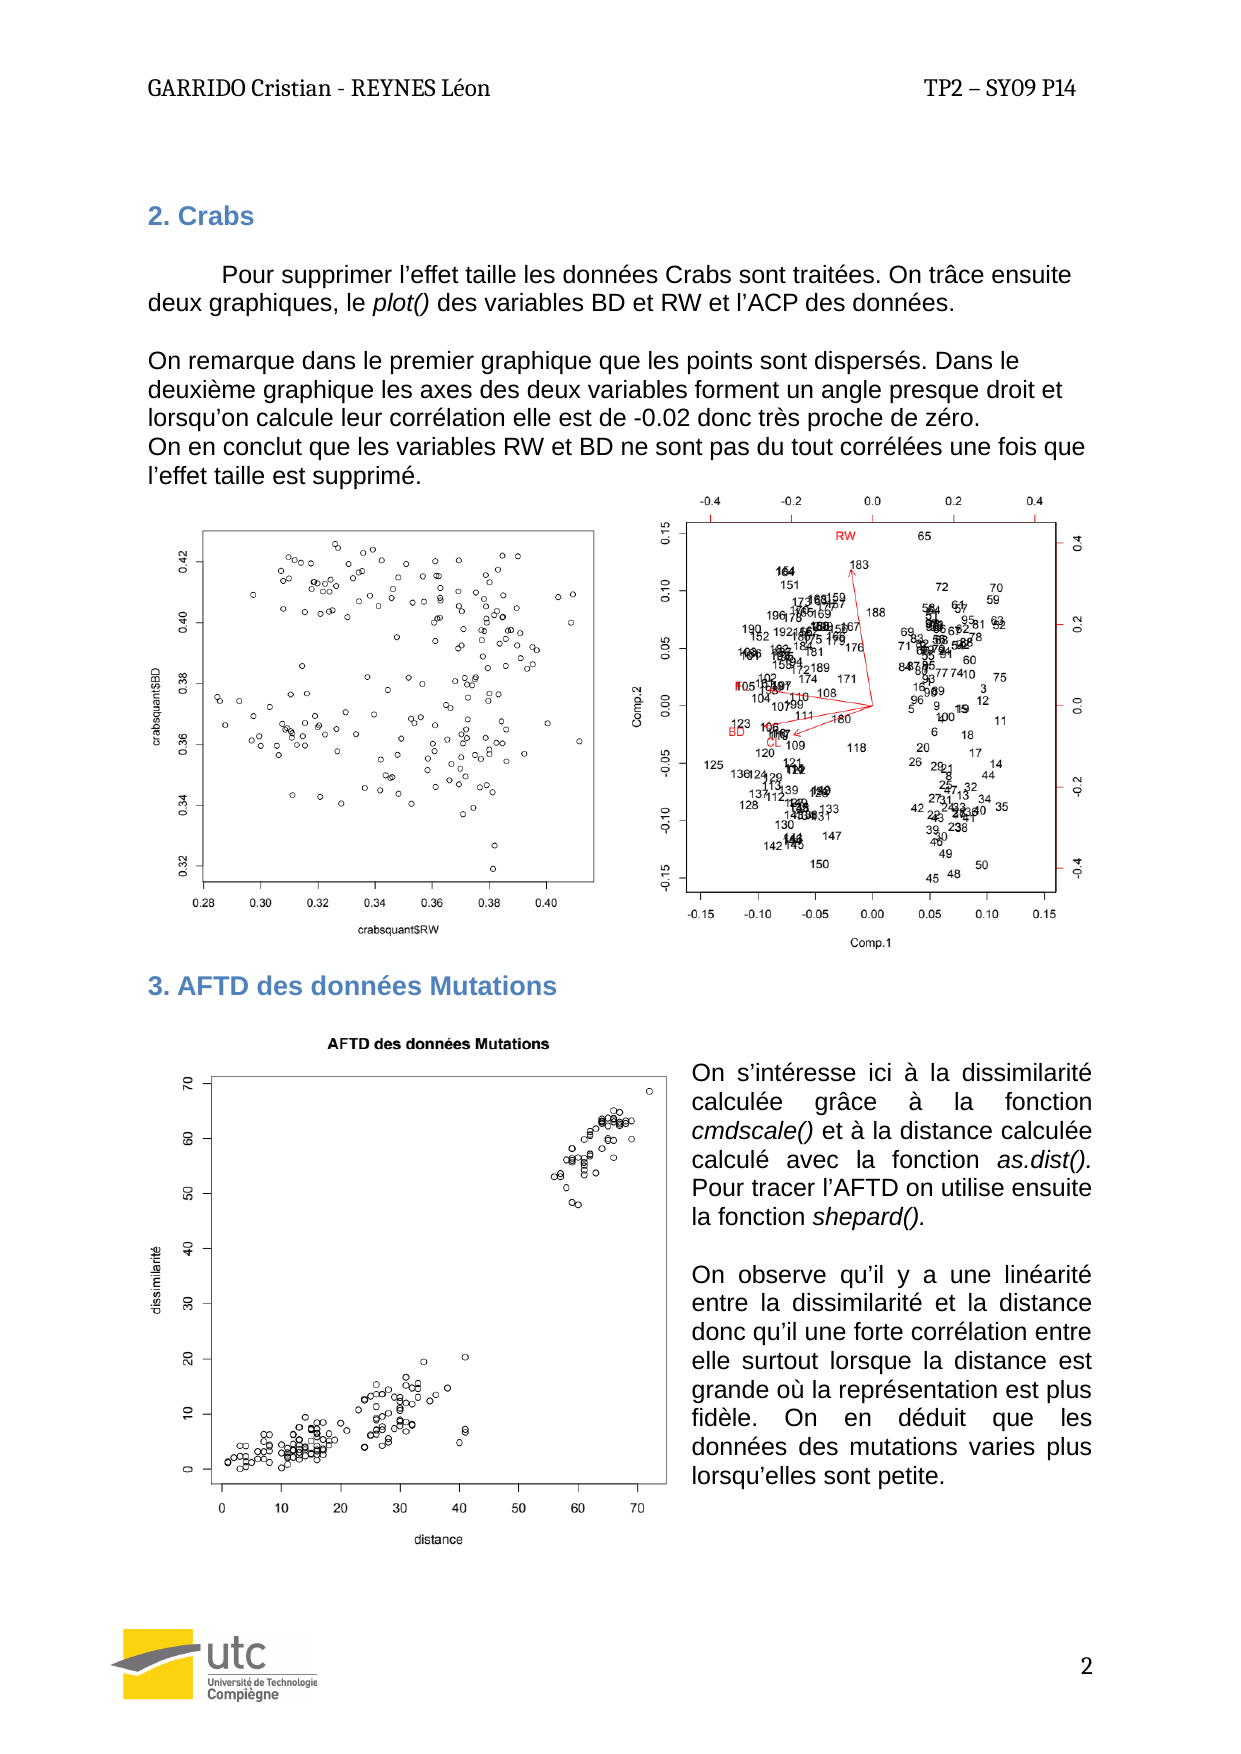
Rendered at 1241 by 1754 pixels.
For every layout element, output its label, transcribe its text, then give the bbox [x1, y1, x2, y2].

text Pour supprimer l’effet taille les données Crabs sont traitées. On trâce ensuite deux graphiques, le plot() des variables BD et RW et l’ACP des données. [148, 260, 1093, 317]
text On en conclut que les variables RW et BD ne sont pas du tout corrélées une fois que l’effet taille est supprimé. [148, 432, 1093, 490]
picture [110, 1629, 318, 1702]
subtitle 3. AFTD des données Mutations [148, 969, 1093, 1001]
text On s’intéresse ici à la dissimilarité calculée grâce à la fonction cmdscale() et à la distance calculée calculé avec la fonction as.dist(). Pour tracer l’AFTD on utilise ensuite la fonction shepard(). [670, 1058, 1093, 1231]
text On observe qu’il y a une linéarité entre la dissimilarité et la distance donc qu’il une forte corrélation entre elle surtout lorsque la distance est grande où la représentation est plus fidèle. On en déduit que les données des mutations varies plus lorsqu’elles sont petite. [670, 1259, 1093, 1489]
text On remarque dans le premier graphique que les points sont dispersés. Dans le deuxième graphique les axes des deux variables forment un angle presque droit et lorsqu’on calcule leur corrélation elle est de -0.02 donc très proche de zéro. [148, 346, 1093, 432]
subtitle 2. Crabs [148, 200, 1093, 231]
